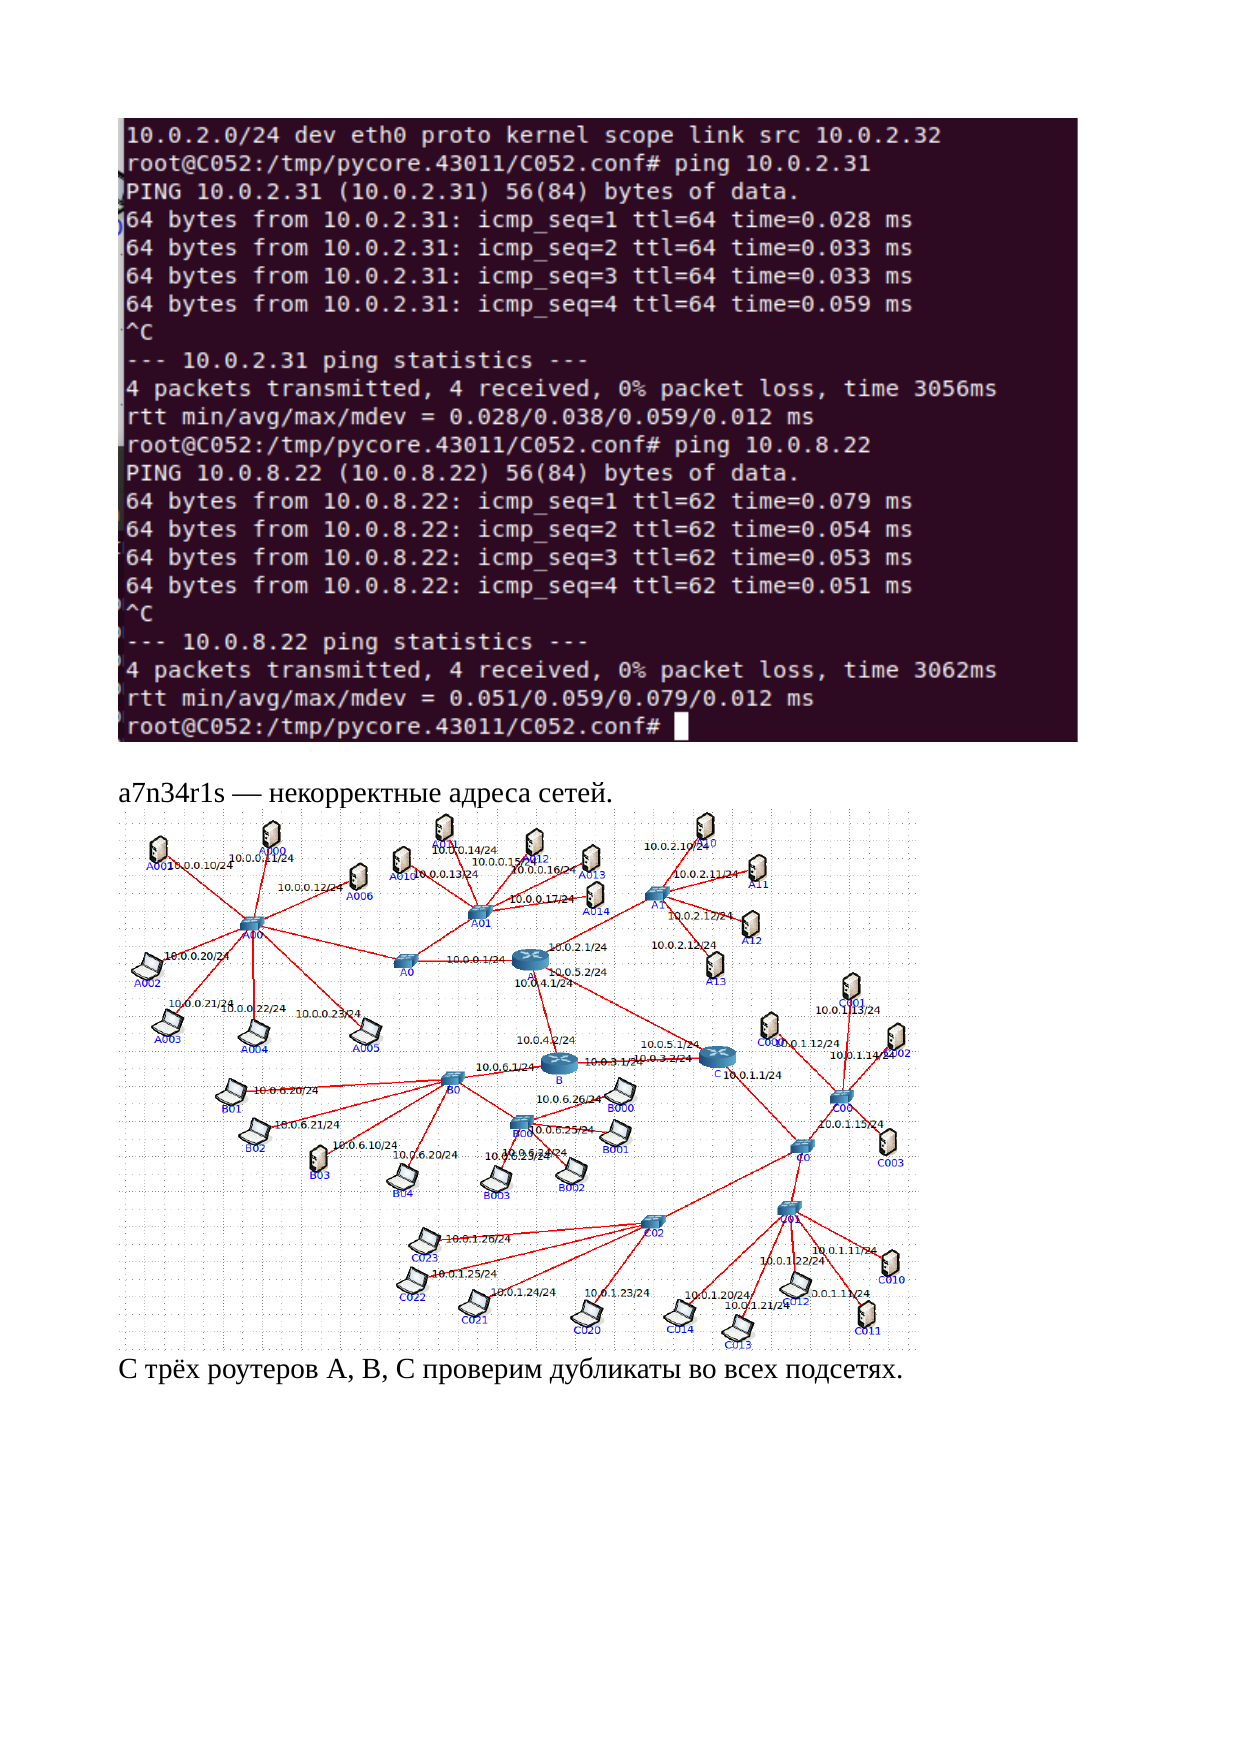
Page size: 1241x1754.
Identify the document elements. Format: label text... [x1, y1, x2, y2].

text С трёх роутеров A, B, C проверим дубликаты во всех подсетях. [118, 1351, 1122, 1384]
text a7n34r1s — некорректные адреса сетей. [118, 775, 1122, 809]
text [1078, 118, 1122, 742]
